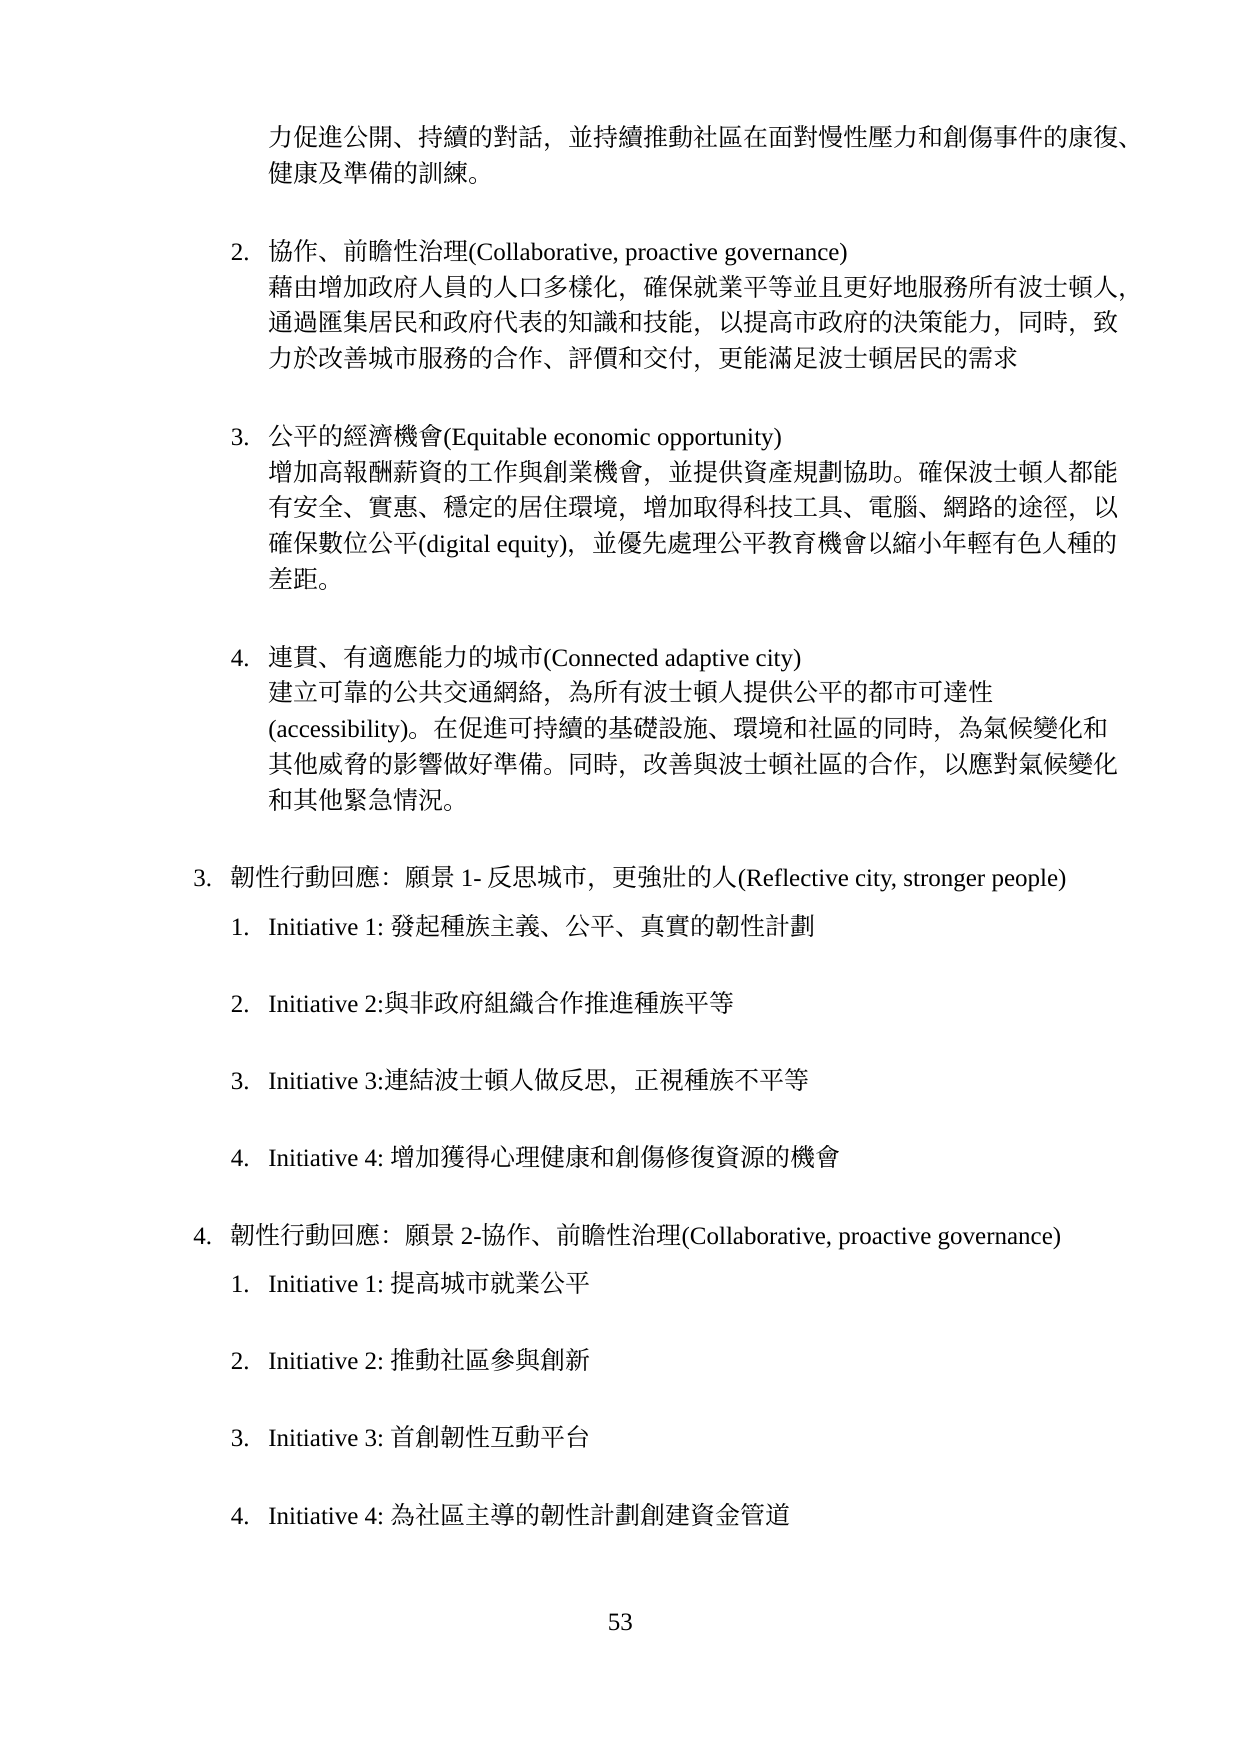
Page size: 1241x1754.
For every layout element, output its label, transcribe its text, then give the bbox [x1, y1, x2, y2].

list 協作、前瞻性治理(Collaborative, proactive governance) 藉由增加政府人員的人口多樣化，確保就業平等並且更好地服務所有波士頓人，通過匯集居民和政府代表的知識和技能，以提高市政府的決策能力，同時，致力於改善城市服務的合作、評價和交付，更能滿足波士頓居民的需求 [231, 231, 1122, 404]
list 連貫、有適應能力的城市(Connected adaptive city) 建立可靠的公共交通網絡，為所有波士頓人提供公平的都市可達性(accessibility)。在促進可持續的基礎設施、環境和社區的同時，為氣候變化和其他威脅的影響做好準備。同時，改善與波士頓社區的合作，以應對氣候變化和其他緊急情況。 [231, 637, 1122, 846]
list 公平的經濟機會(Equitable economic opportunity) 增加高報酬薪資的工作與創業機會，並提供資產規劃協助。確保波士頓人都能有安全、實惠、穩定的居住環境，增加取得科技工具、電腦、網路的途徑，以確保數位公平(digital equity)，並優先處理公平教育機會以縮小年輕有色人種的差距。 [231, 416, 1122, 625]
list Initiative 3:連結波士頓人做反思，正視種族不平等 [231, 1061, 1122, 1126]
list Initiative 1: 提高城市就業公平 [231, 1264, 1122, 1328]
list Initiative 2: 推動社區參與創新 [231, 1341, 1122, 1406]
list Initiative 4: 為社區主導的韌性計劃創建資金管道 [231, 1495, 1122, 1560]
list 韌性行動回應：願景1- 反思城市，更強壯的人(Reflective city, stronger people) [193, 858, 1122, 894]
list Initiative 4: 增加獲得心理健康和創傷修復資源的機會 [231, 1138, 1122, 1203]
list Initiative 1: 發起種族主義、公平、真實的韌性計劃 [231, 907, 1122, 971]
list Initiative 2:與非政府組織合作推進種族平等 [231, 984, 1122, 1048]
list 反思城市，更強壯的人(Reflective city, stronger people) 承認系統性種族主義對大眾所造成的傷害，謹慎發展制度面的方法去達成政策、習慣、文化上的種族平等。此外，復原、學習和解決種族主義及加強社會凝聚力促進公開、持續的對話，並持續推動社區在面對慢性壓力和創傷事件的康復、健康及準備的訓練。 [231, 118, 1122, 219]
list Initiative 3: 首創韌性互動平台 [231, 1418, 1122, 1483]
list 韌性行動回應：願景2-協作、前瞻性治理(Collaborative, proactive governance) [193, 1215, 1122, 1251]
